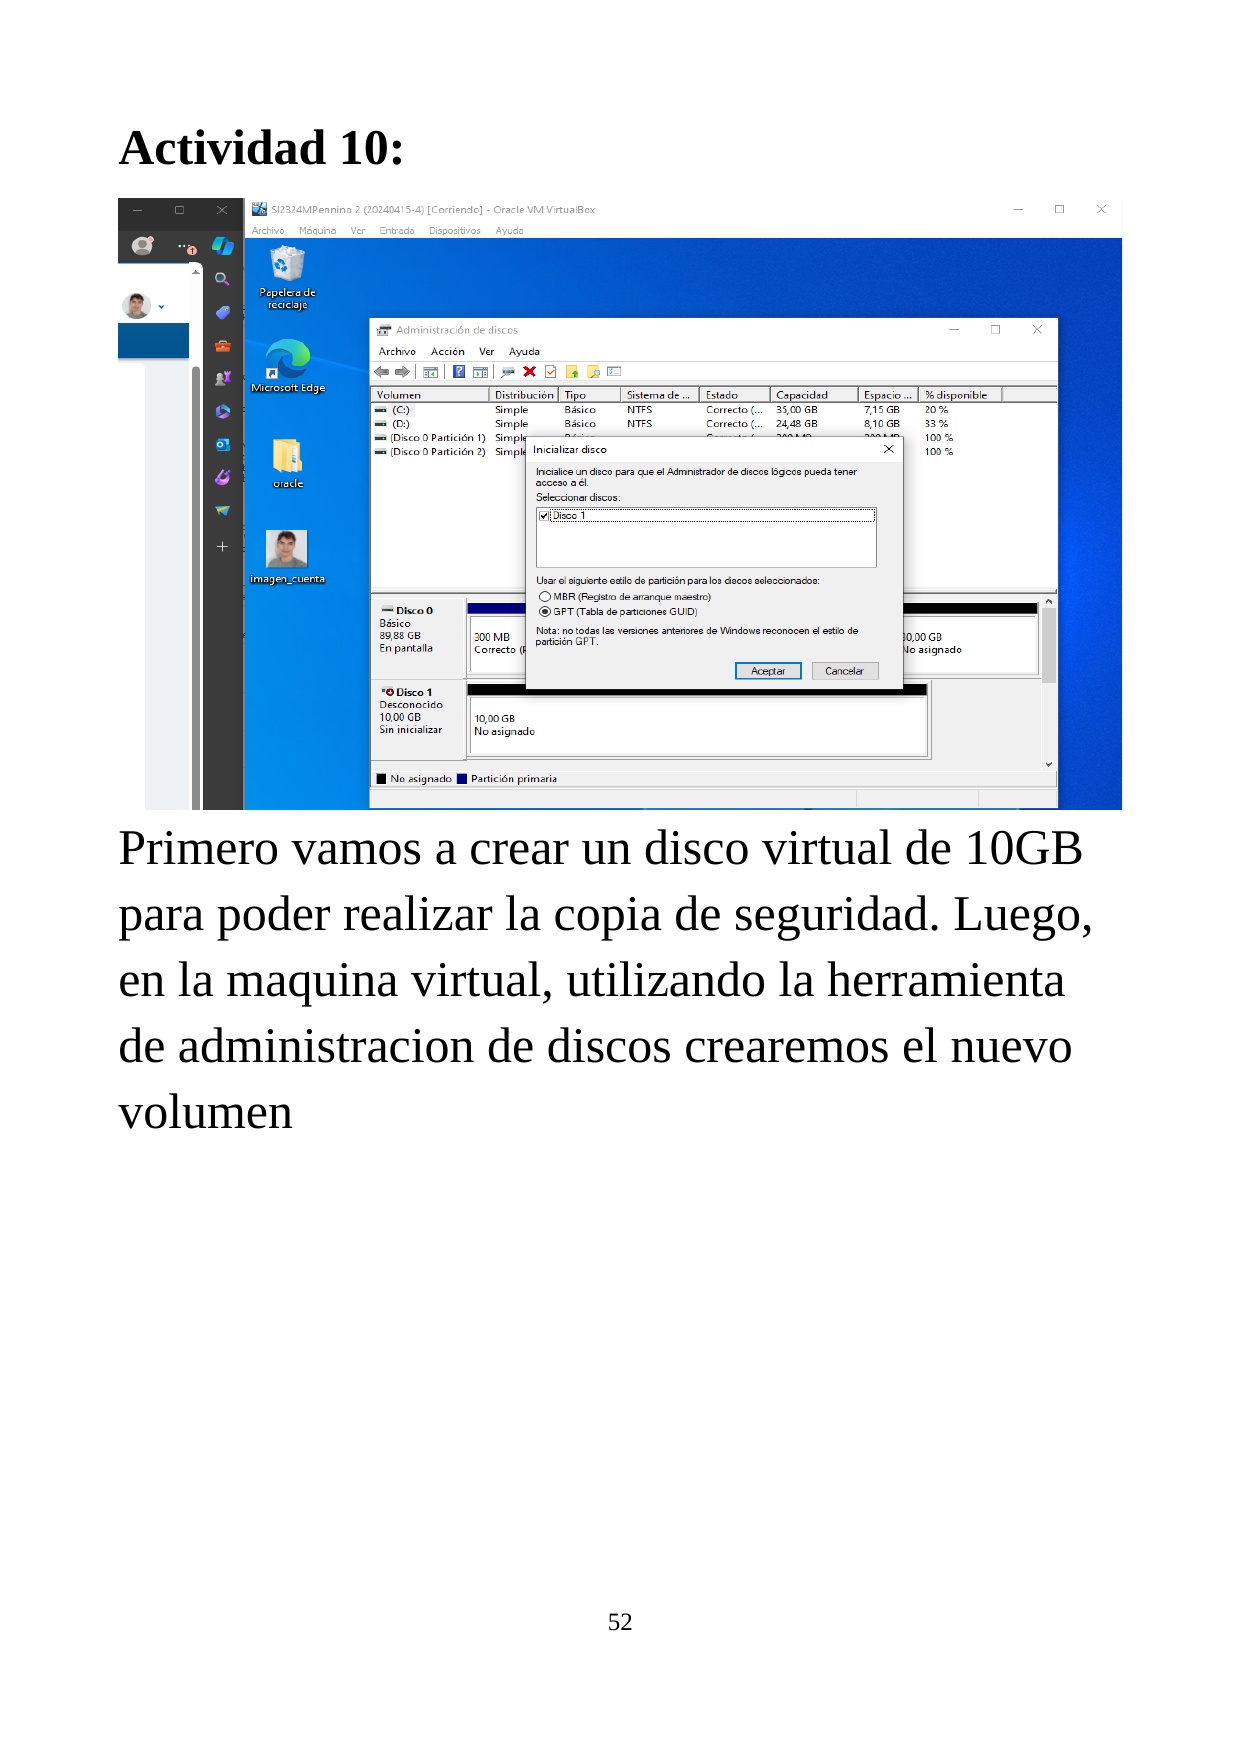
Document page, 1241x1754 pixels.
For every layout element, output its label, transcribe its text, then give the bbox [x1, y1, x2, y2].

text Actividad 10: [118, 118, 1122, 176]
picture [118, 198, 1123, 810]
text Primero vamos a crear un disco virtual de 10GB para poder realizar la copia de seguridad. Luego, en la maquina virtual, utilizando la herramienta de administracion de discos crearemos el nuevo volumen [118, 810, 1122, 1140]
